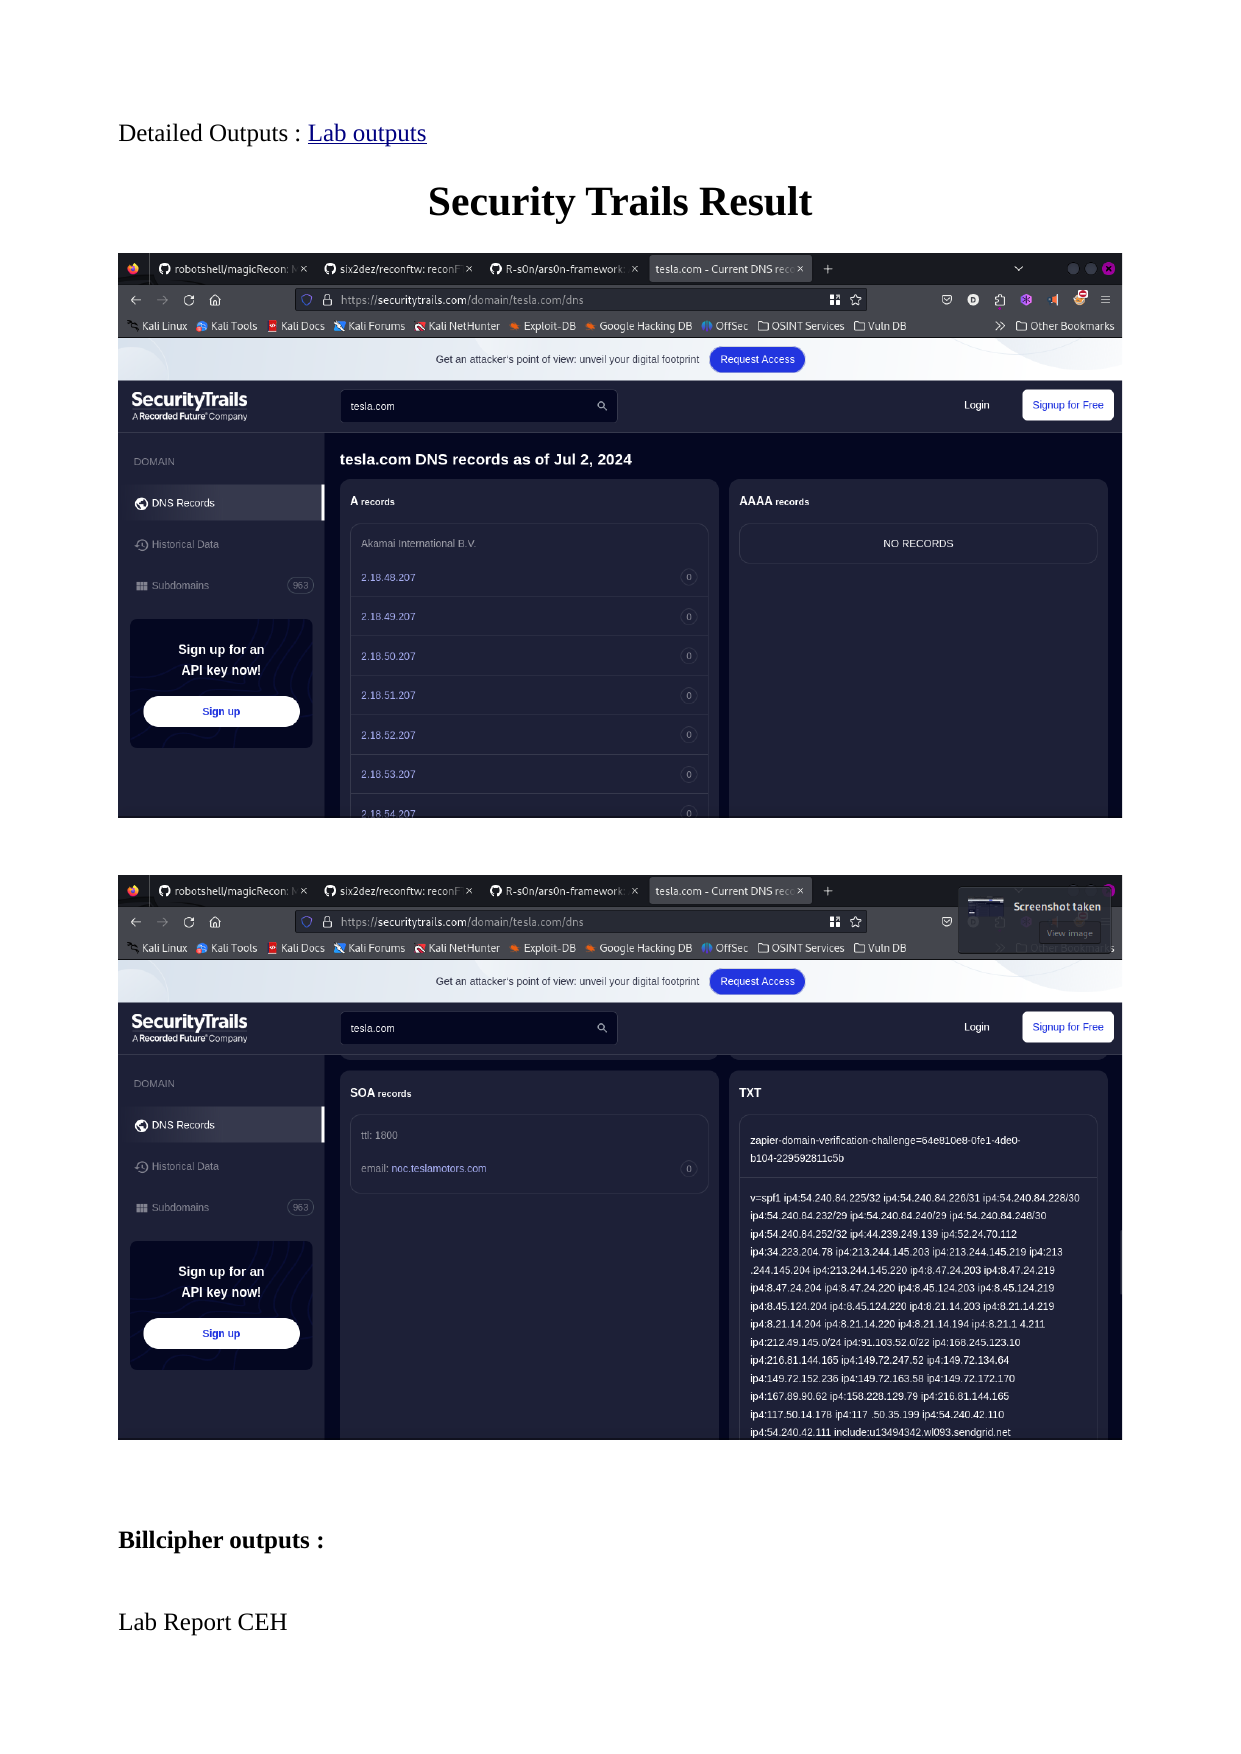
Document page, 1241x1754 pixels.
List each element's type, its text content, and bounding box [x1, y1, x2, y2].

picture [118, 875, 1123, 1440]
picture [118, 253, 1123, 818]
text Security Trails Result [118, 176, 1122, 224]
text Billcipher outputs : [118, 1526, 1122, 1554]
